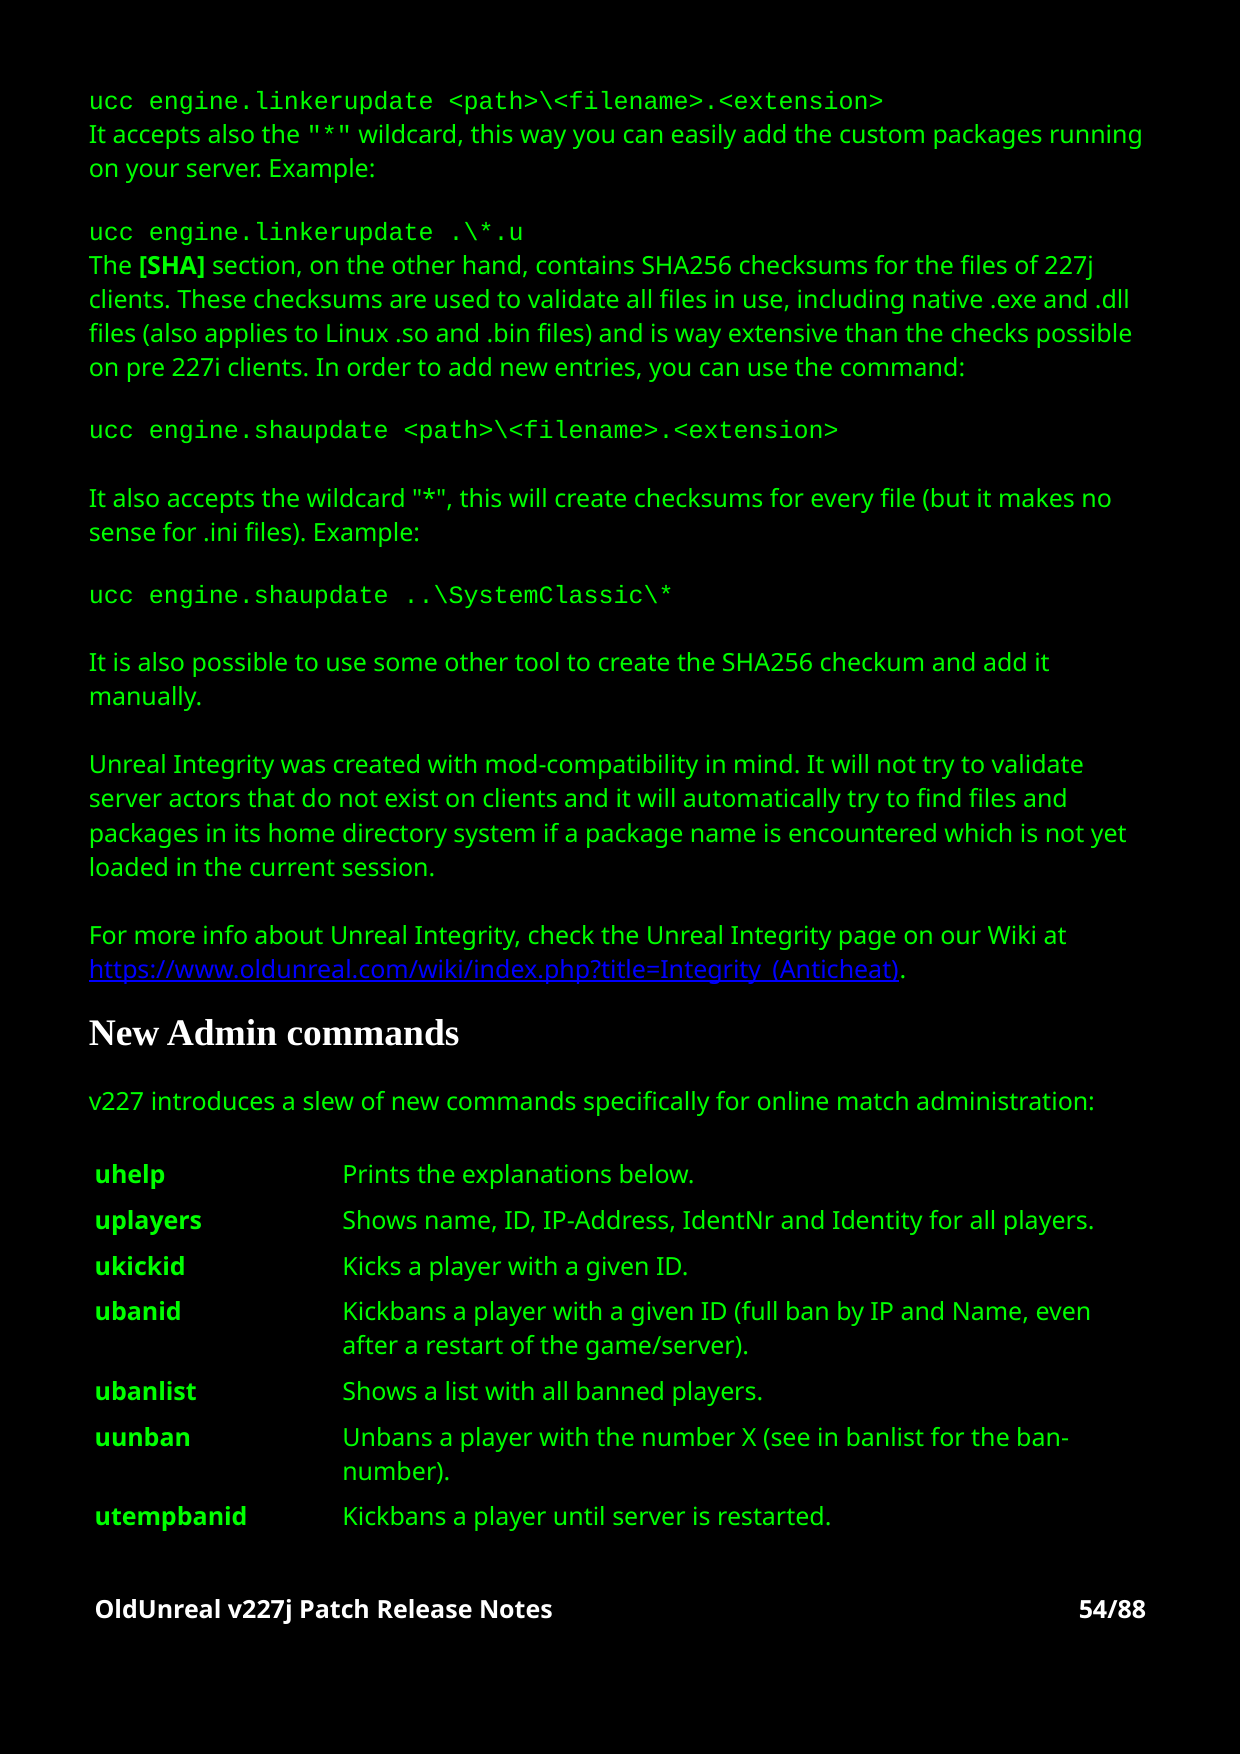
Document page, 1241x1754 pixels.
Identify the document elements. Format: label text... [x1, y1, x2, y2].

table_cell Shows name, ID, IP-Address, IdentNr and Identity for all players. [337, 1198, 1152, 1242]
text ucc engine.linkerupdate <path>\<filename>.<extension> [88, 88, 1152, 117]
table_header Prints the explanations below. [337, 1152, 1152, 1197]
table_cell uunban [89, 1415, 336, 1493]
table_cell Unbans a player with the number X (see in banlist for the ban-number). [337, 1415, 1152, 1493]
subtitle New Admin commands [88, 1011, 1152, 1054]
text For more info about Unreal Integrity, check the Unreal Integrity page on our Wiki at https://www.oldunreal.com/wiki/index.php?title=Integrity_(Anticheat). [88, 917, 1152, 986]
text v227 introduces a slew of new commands specifically for online match administration: [88, 1083, 1152, 1117]
table_cell Kicks a player with a given ID. [337, 1244, 1152, 1288]
text It is also possible to use some other tool to create the SHA256 checkum and add it manually. [88, 645, 1152, 713]
text ucc engine.linkerupdate .\*.u [88, 219, 1152, 248]
table_cell ukickid [89, 1244, 336, 1288]
table_cell Kickbans a player until server is restarted. [337, 1494, 1152, 1539]
table_cell ubanid [89, 1289, 336, 1368]
text Unreal Integrity was created with mod-compatibility in mind. It will not try to validate server actors that do not exist on clients and it will automatically try to find files and packages in its home directory system if a package name is encountered which is not yet loaded in the current session. [88, 747, 1152, 883]
table_cell Shows a list with all banned players. [337, 1369, 1152, 1413]
table_cell ubanlist [89, 1369, 336, 1413]
text ucc engine.shaupdate <path>\<filename>.<extension> [88, 418, 1152, 446]
text It accepts also the "*" wildcard, this way you can easily add the custom packages running on your server. Example: [88, 117, 1152, 185]
table_header uhelp [89, 1152, 336, 1197]
table_cell Kickbans a player with a given ID (full ban by IP and Name, even after a restart of the game/server). [337, 1289, 1152, 1368]
table_cell uplayers [89, 1198, 336, 1242]
text ucc engine.shaupdate ..\SystemClassic\* [88, 582, 1152, 611]
text It also accepts the wildcard "*", this will create checksums for every file (but it makes no sense for .ini files). Example: [88, 480, 1152, 548]
text The [SHA] section, on the other hand, contains SHA256 checksums for the files of 227j clients. These checksums are used to validate all files in use, including native .exe and .dll files (also applies to Linux .so and .bin files) and is way extensive than the checks possible on pre 227i clients. In order to add new entries, you can use the command: [88, 248, 1152, 384]
table_cell utempbanid [89, 1494, 336, 1539]
